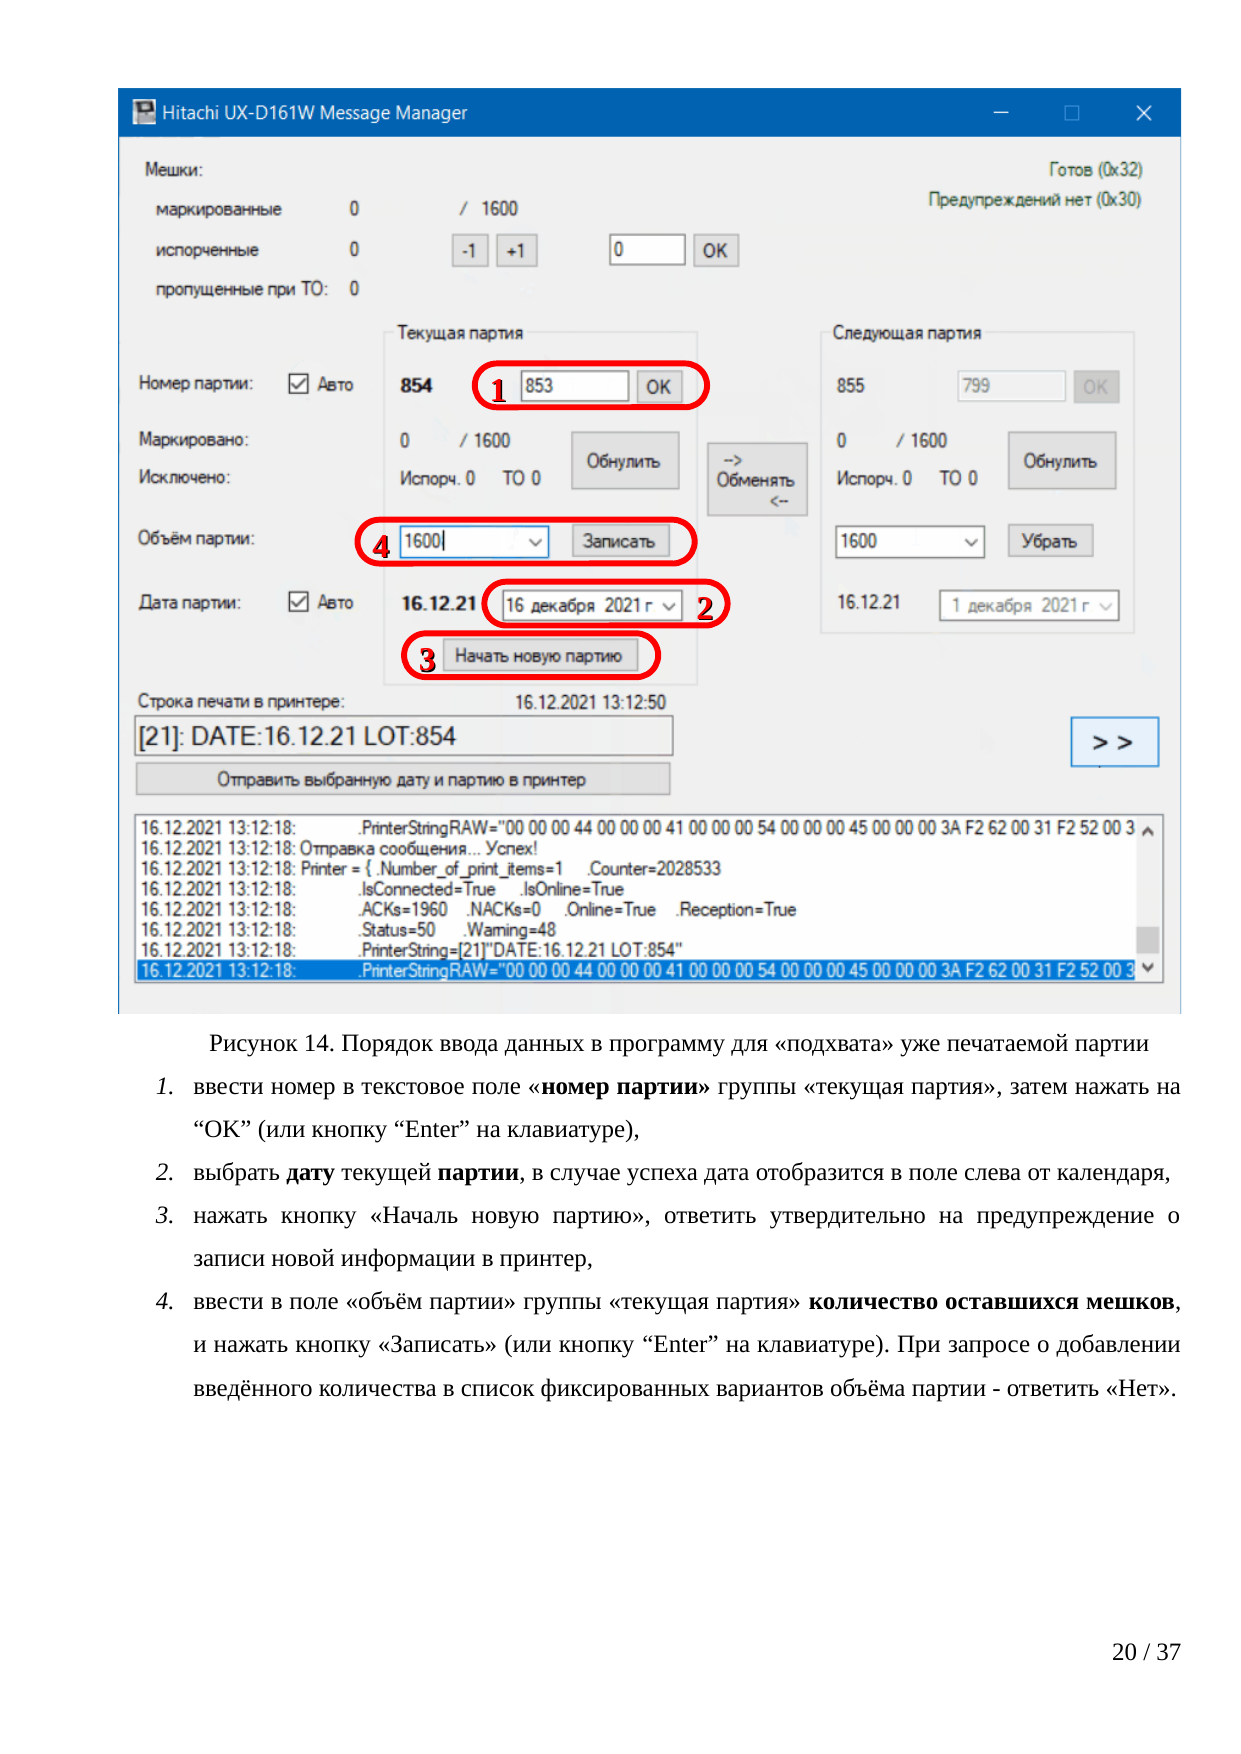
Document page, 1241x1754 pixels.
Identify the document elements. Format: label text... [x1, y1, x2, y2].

list ввести номер в текстовое поле «номер партии» группы «текущая партия», затем нажать на “OK” (или кнопку “Enter” на клавиатуре), [156, 1071, 1181, 1143]
list нажать кнопку «Началь новую партию», ответить утвердительно на предупреждение о записи новой информации в принтер, [156, 1200, 1181, 1272]
list выбрать дату текущей партии, в случае успеха дата отобразится в поле слева от календаря, [156, 1157, 1181, 1186]
text Рисунок 14. Порядок ввода данных в программу для «подхвата» уже печатаемой партии [118, 1028, 1181, 1056]
list ввести в поле «объём партии» группы «текущая партия» количество оставшихся мешков, и нажать кнопку «Записать» (или кнопку “Enter” на клавиатуре). При запросе о добавлении введённого количества в список фиксированных вариантов объёма партии - ответить «Нет». [156, 1286, 1181, 1401]
